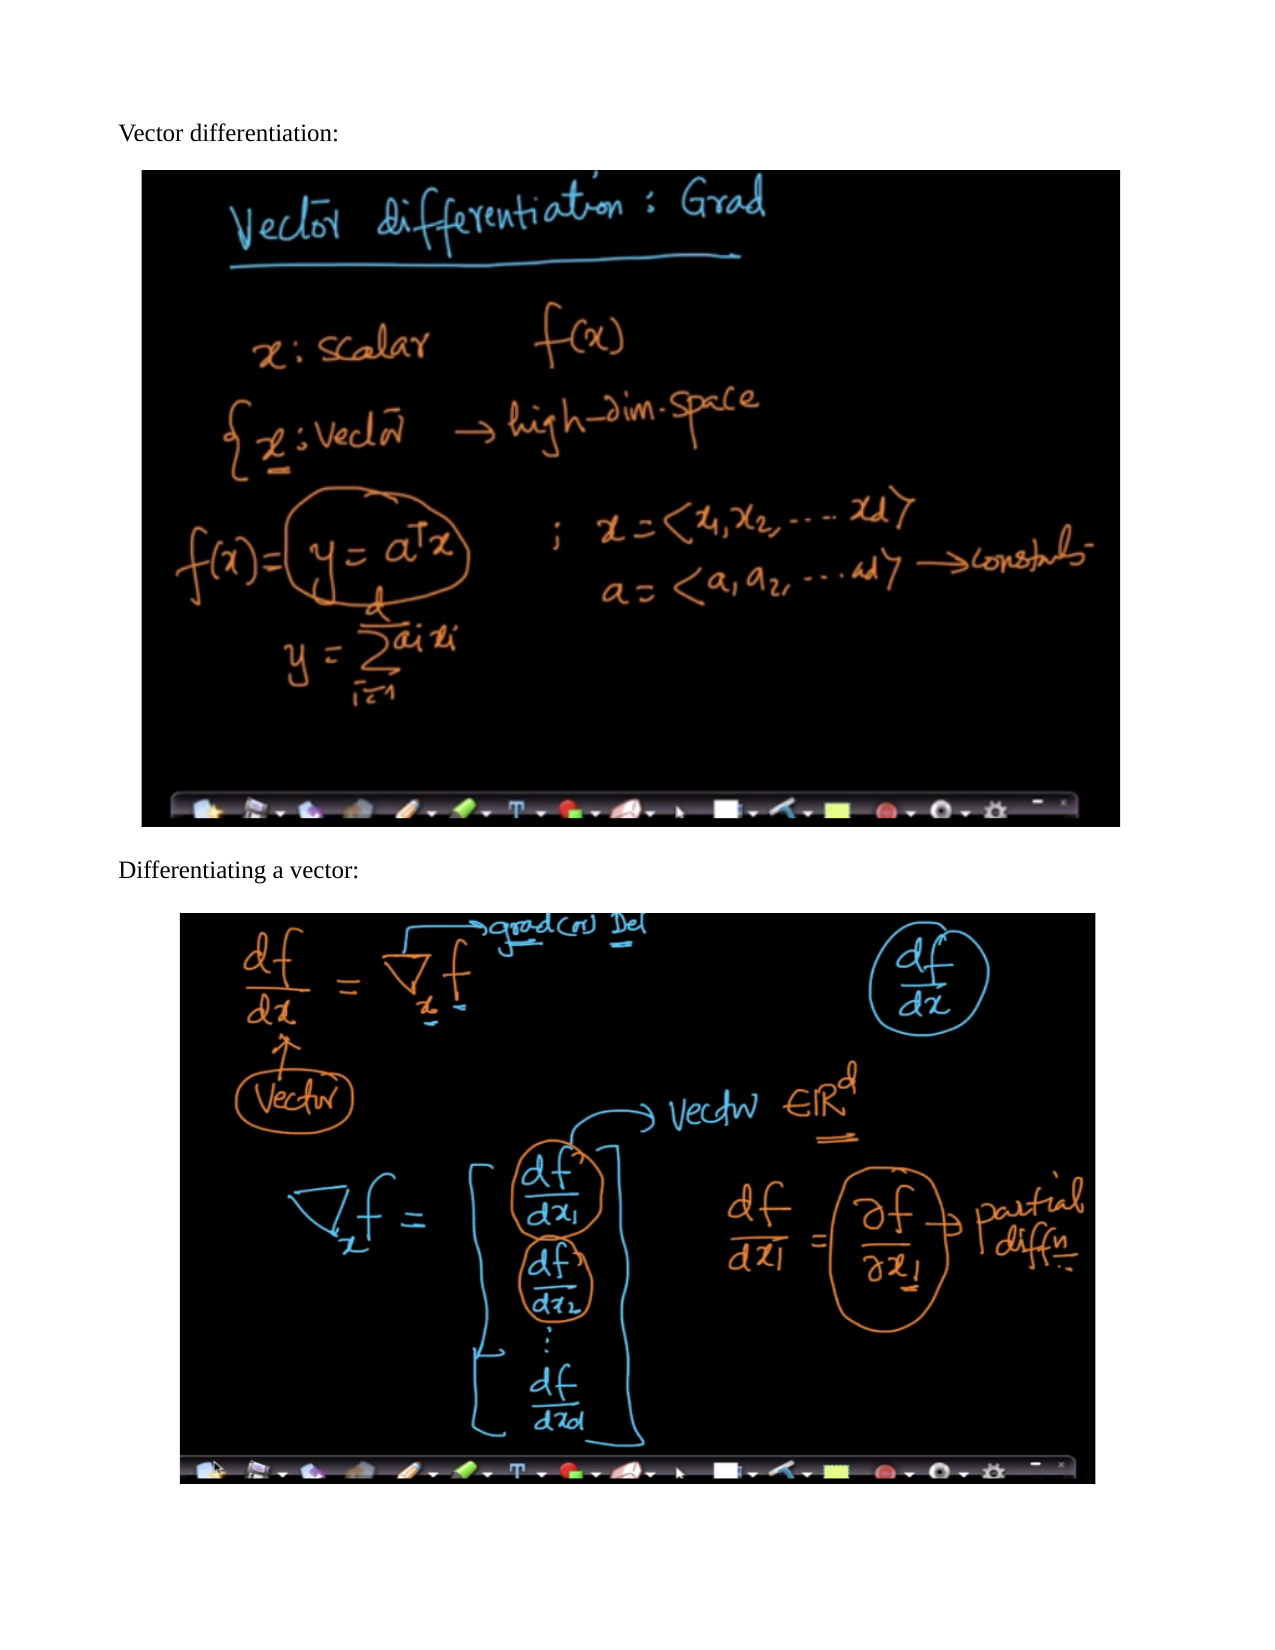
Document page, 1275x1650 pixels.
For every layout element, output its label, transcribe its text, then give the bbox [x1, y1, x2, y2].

picture [141, 170, 1121, 827]
text Vector differentiation: [118, 118, 1157, 147]
text Differentiating a vector: [118, 856, 1157, 884]
picture [179, 913, 1096, 1484]
